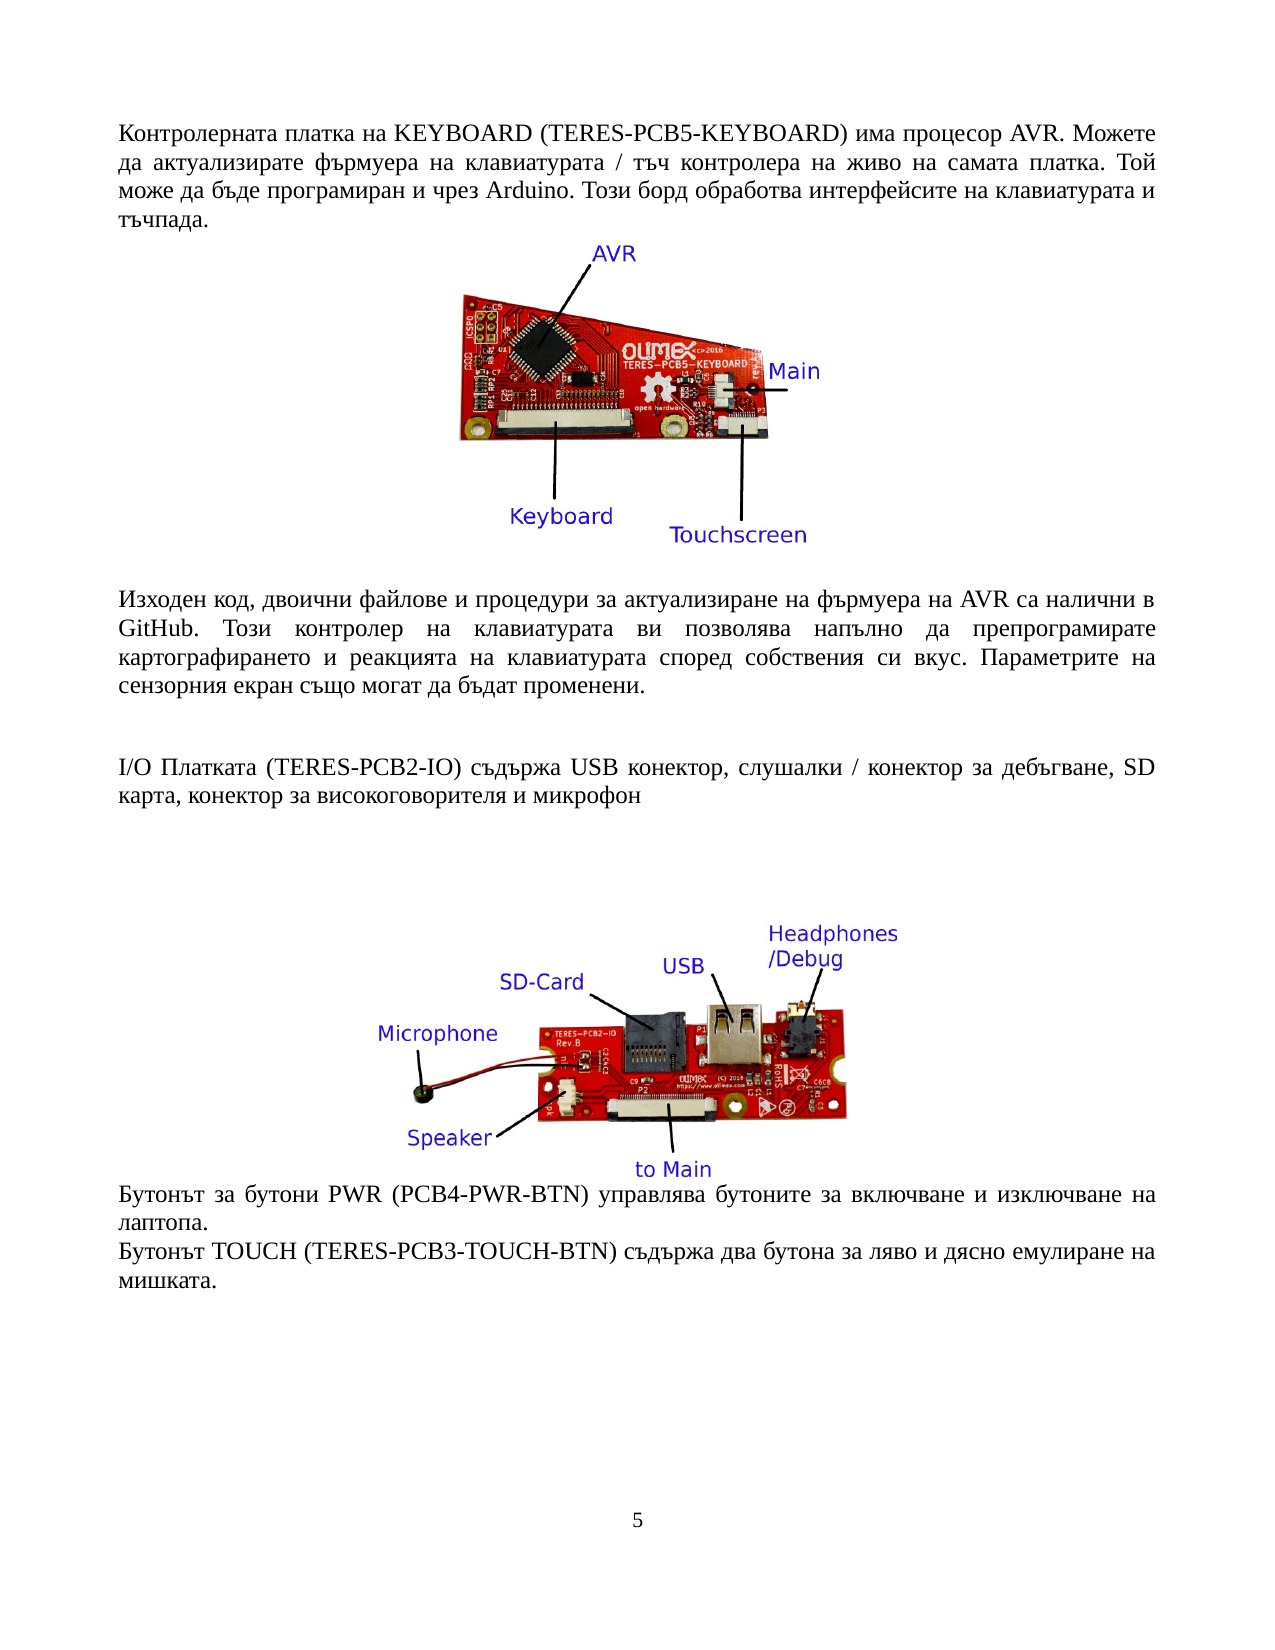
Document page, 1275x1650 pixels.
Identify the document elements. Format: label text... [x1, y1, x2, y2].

text Изходен код, двоични файлове и процедури за актуализиране на фърмуера на AVR са налични в GitHub. Този контролер на клавиатурата ви позволява напълно да препрограмирате картографирането и реакцията на клавиатурата според собствения си вкус. Параметрите на сензорния екран също могат да бъдат променени. [118, 584, 1157, 699]
text I/O Платката (TERES-PCB2-IO) съдържа USB конектор, слушалки / конектор за дебъгване, SD карта, конектор за високоговорителя и микрофон [118, 752, 1157, 809]
picture [377, 920, 898, 1179]
text Бутонът за бутони PWR (PCB4-PWR-BTN) управлява бутоните за включване и изключване на лаптопа. Бутонът TOUCH (TERES-PCB3-TOUCH-BTN) съдържа два бутона за ляво и дясно емулиране на мишката. [118, 902, 1157, 1294]
text Контролерната платка на KEYBOARD (TERES-PCB5-KEYBOARD) има процесор AVR. Можете да актуализирате фърмуера на клавиатурата / тъч контролера на живо на самата платка. Той може да бъде програмиран и чрез Arduino. Този борд обработва интерфейсите на клавиатурата и тъчпада. [118, 118, 1157, 233]
picture [455, 245, 820, 544]
